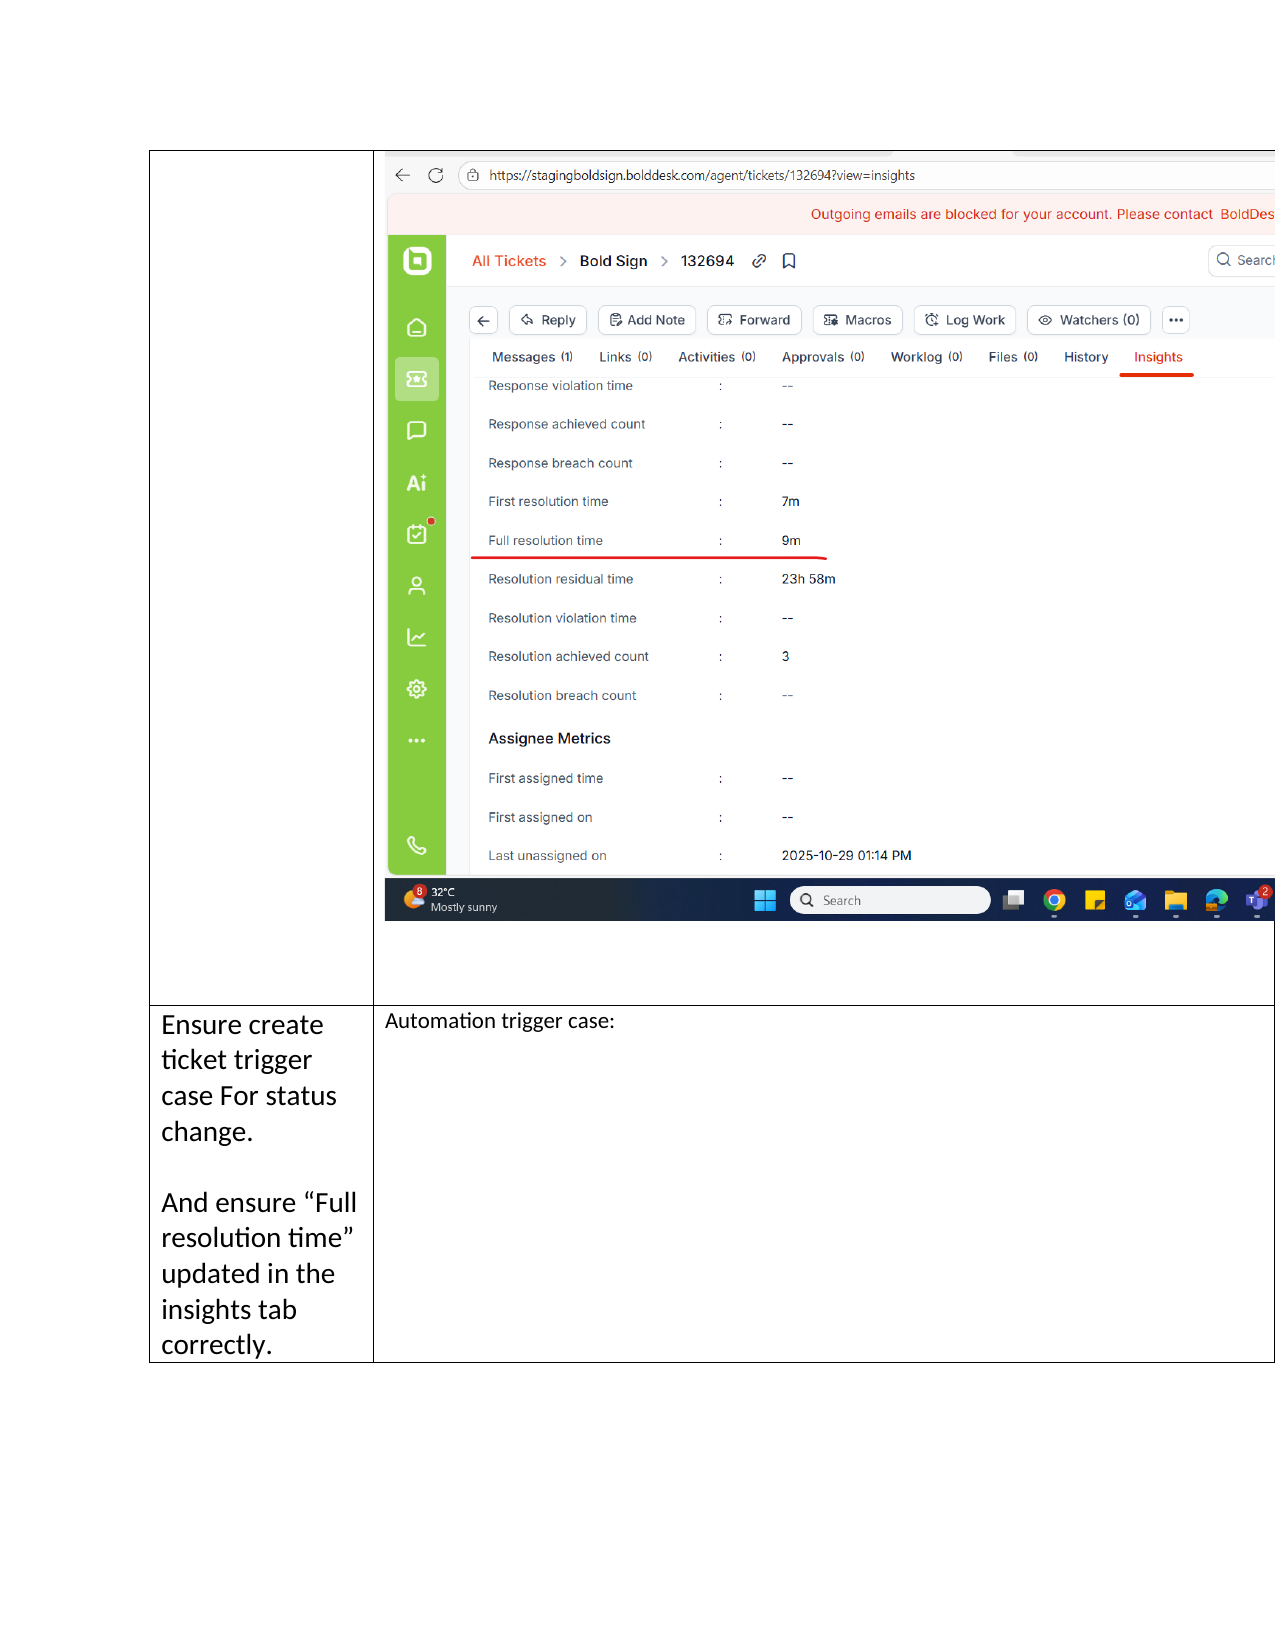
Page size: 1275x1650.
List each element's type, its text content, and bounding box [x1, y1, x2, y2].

table_cell Automation trigger case: Automation rule applied: Time properly updated in the metrics field: [374, 1006, 1274, 1362]
table_cell Ensure create ticket trigger case For status change. And ensure “Full resolution time” updated in the insights tab correctly. [150, 1006, 373, 1362]
table_cell [374, 151, 1274, 1005]
table_cell [150, 151, 373, 1005]
